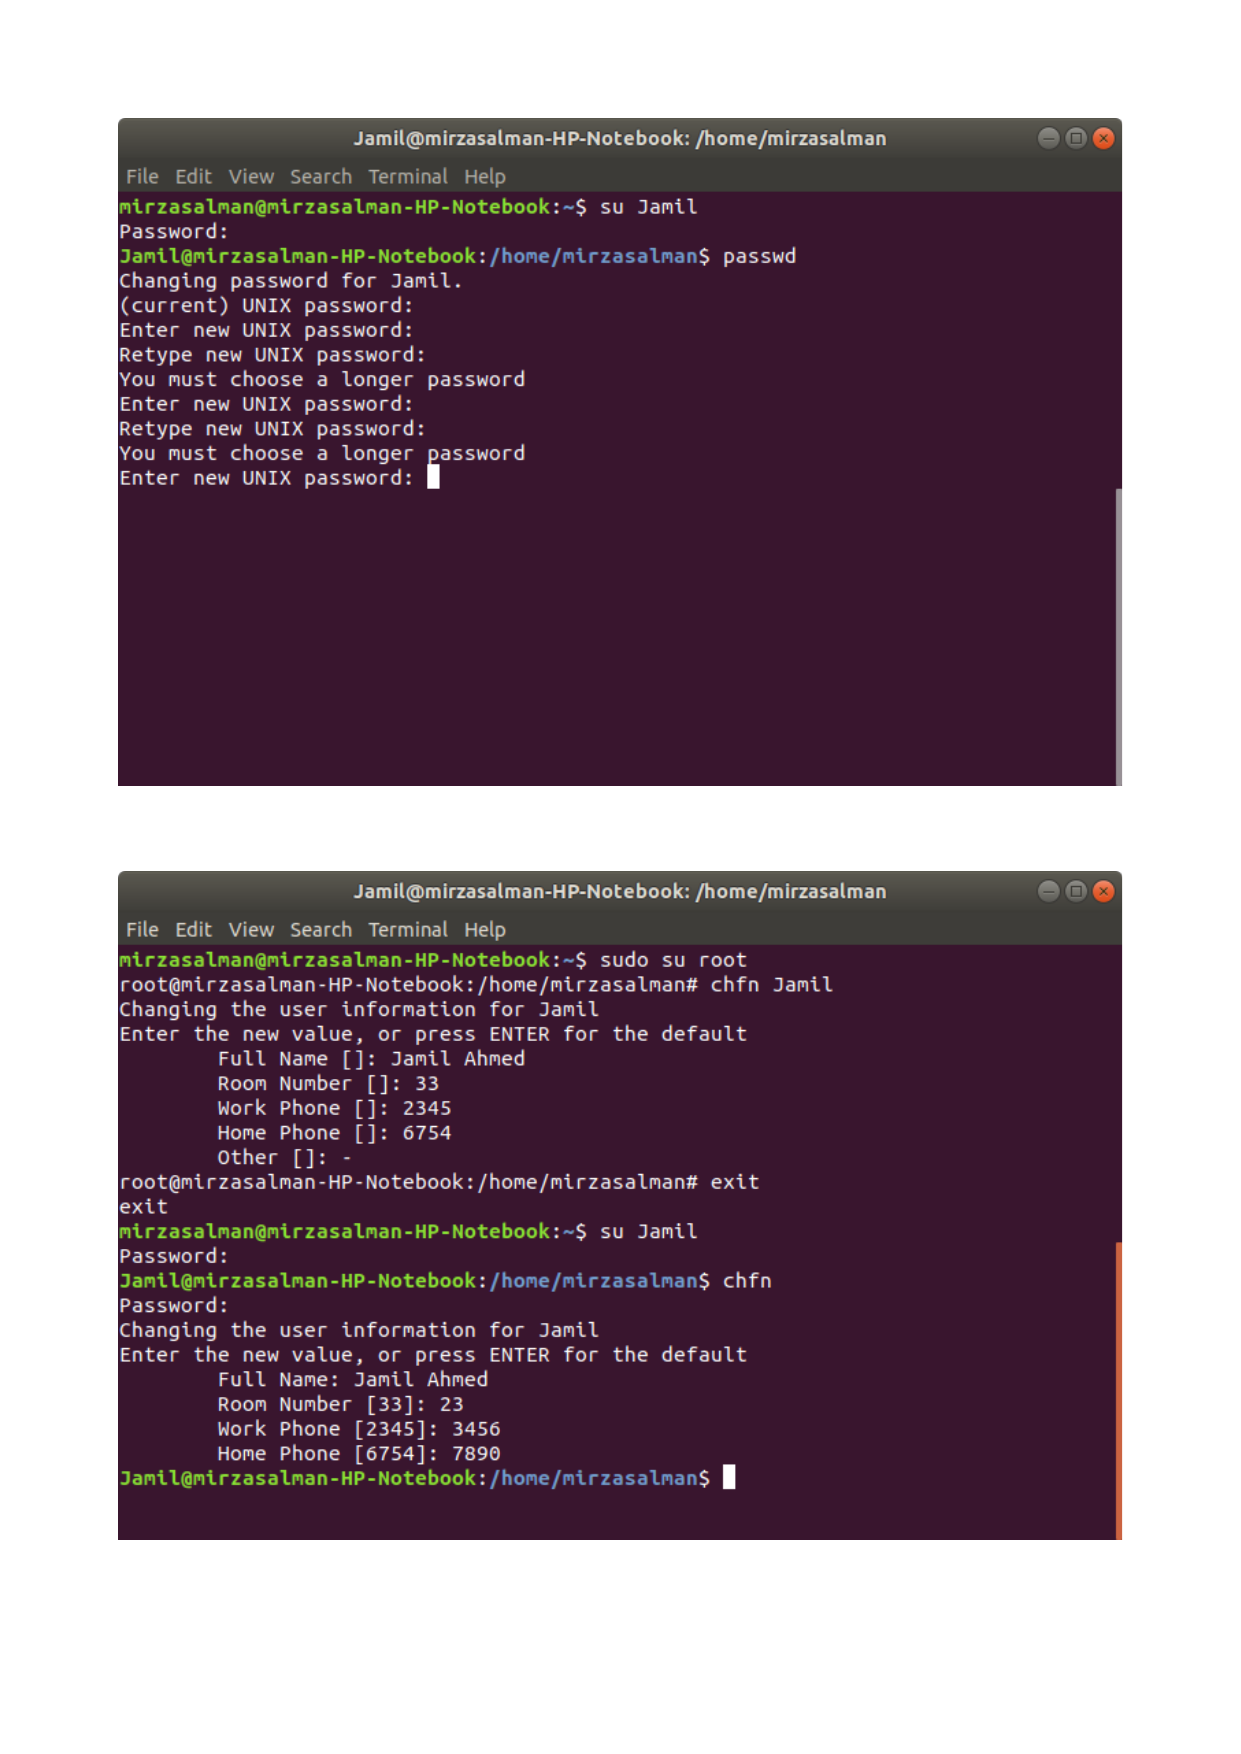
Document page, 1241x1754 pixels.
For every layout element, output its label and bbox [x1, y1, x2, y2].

picture [118, 871, 1123, 1540]
picture [118, 118, 1123, 786]
